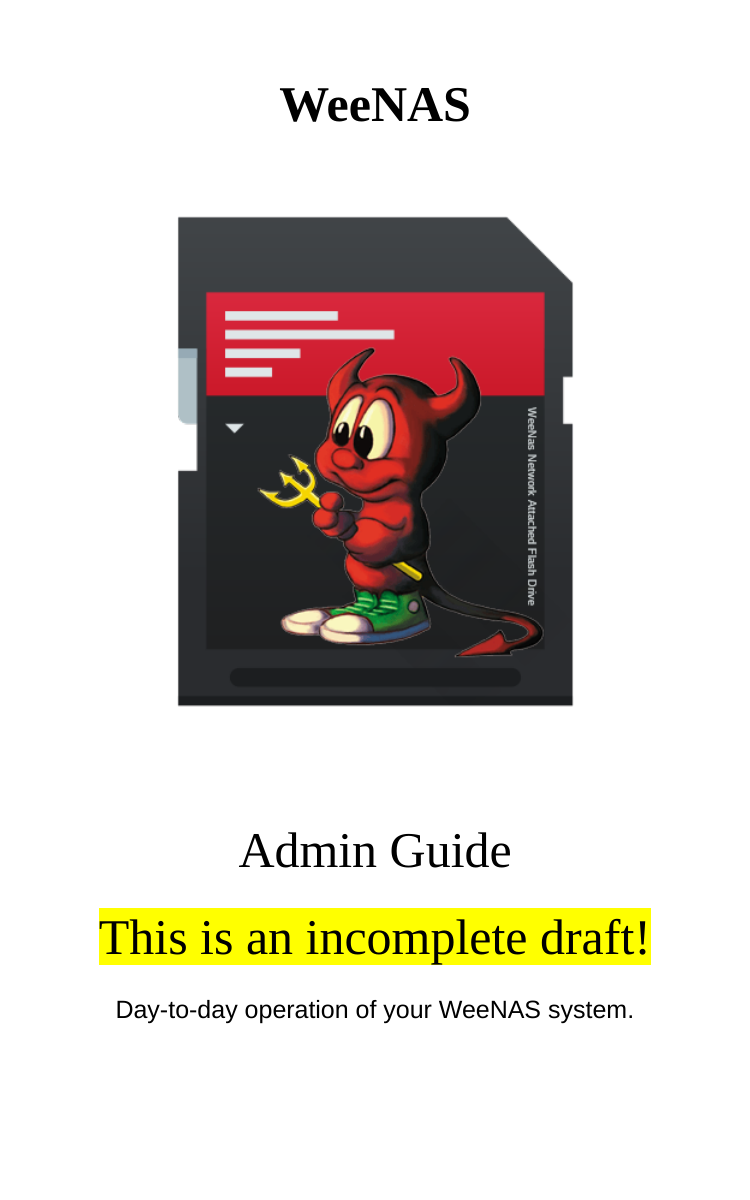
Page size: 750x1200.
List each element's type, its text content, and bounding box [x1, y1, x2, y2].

text Admin Guide [75, 820, 675, 878]
picture [75, 162, 675, 762]
text WeeNAS [75, 75, 675, 132]
text This is an incomplete draft! [75, 907, 675, 965]
text Day-to-day operation of your WeeNAS system. [75, 994, 675, 1023]
